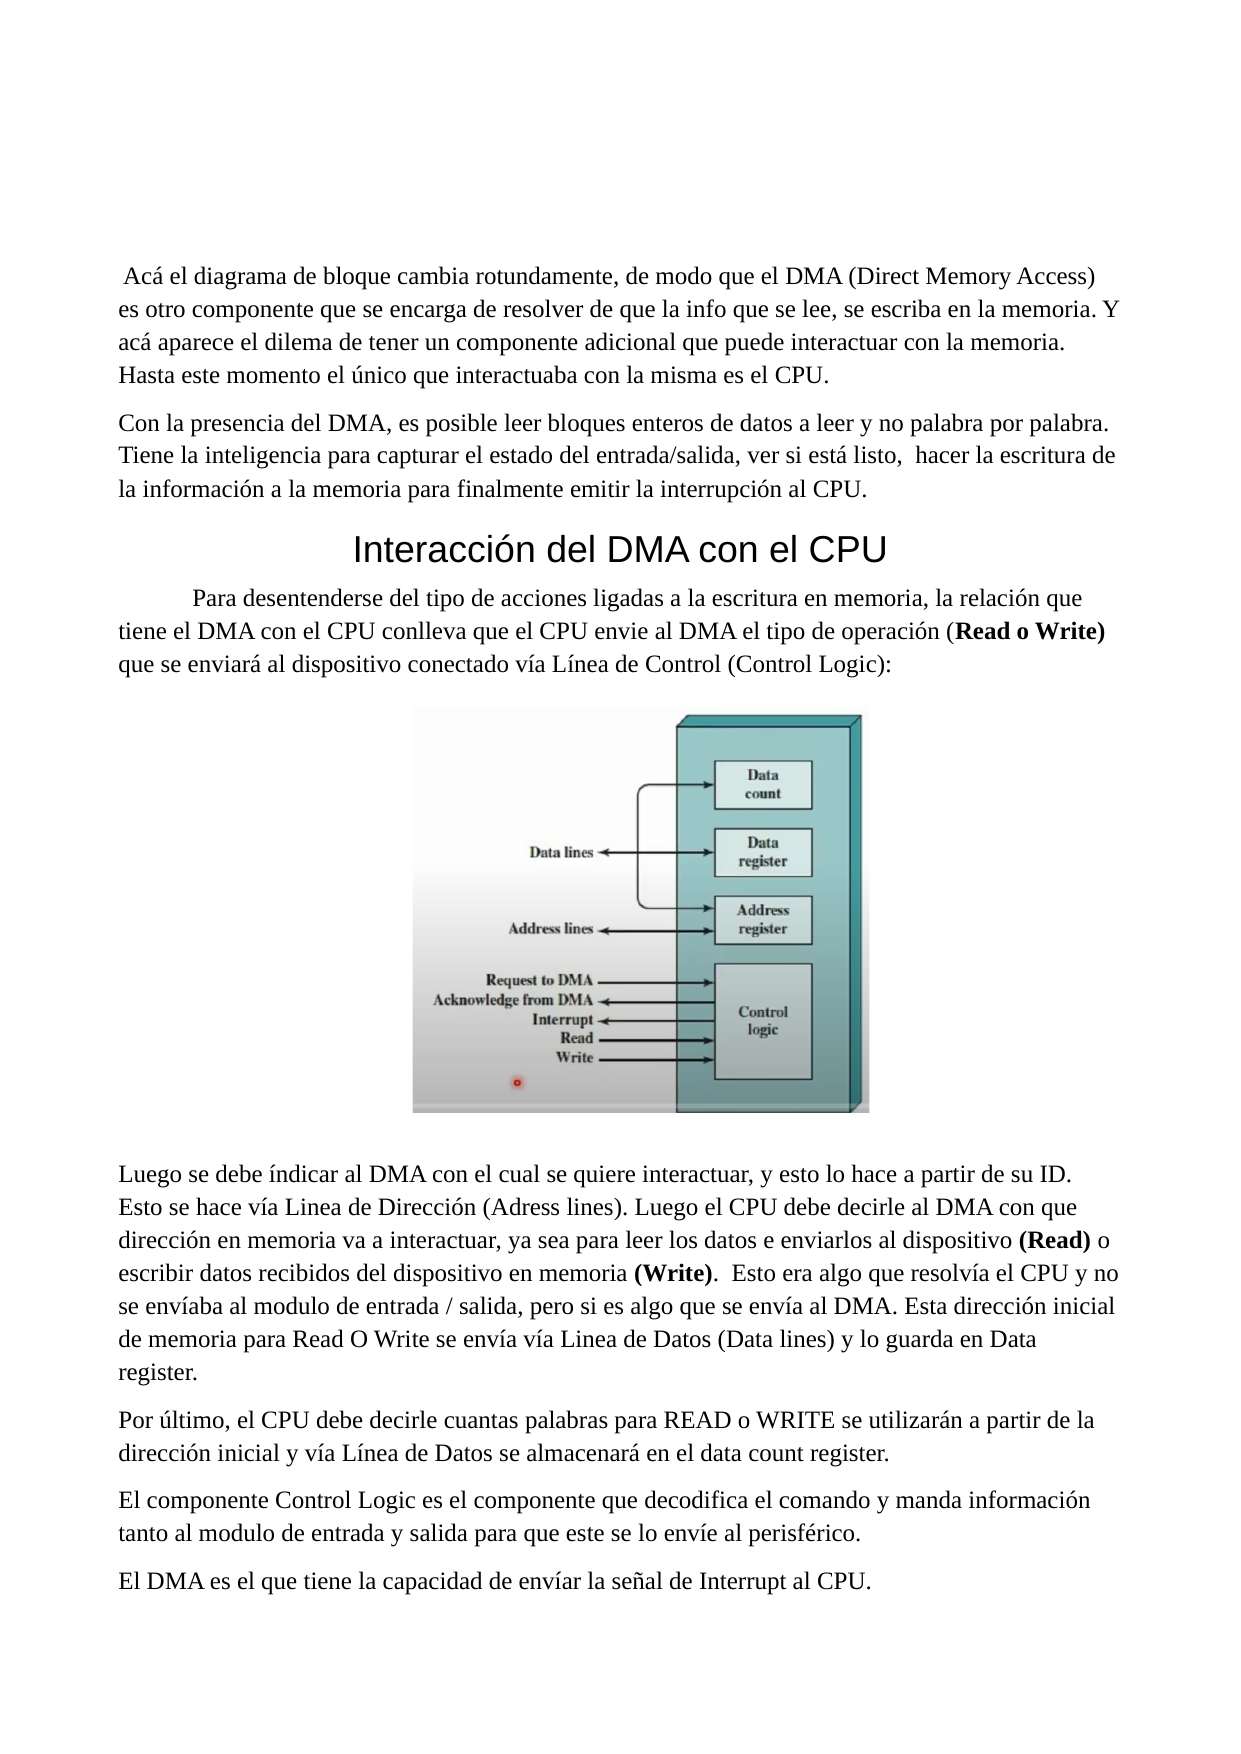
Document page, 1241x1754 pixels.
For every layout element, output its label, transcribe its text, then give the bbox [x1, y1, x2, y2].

text Con la presencia del DMA, es posible leer bloques enteros de datos a leer y no palabra por palabra. Tiene la inteligencia para capturar el estado del entrada/salida, ver si está listo, hacer la escritura de la información a la memoria para finalmente emitir la interrupción al CPU. [118, 408, 1122, 502]
text Acá el diagrama de bloque cambia rotundamente, de modo que el DMA (Direct Memory Access) es otro componente que se encarga de resolver de que la info que se lee, se escriba en la memoria. Y acá aparece el dilema de tener un componente adicional que puede interactuar con la memoria. Hasta este momento el único que interactuaba con la misma es el CPU. [118, 261, 1122, 389]
text El componente Control Logic es el componente que decodifica el comando y manda información tanto al modulo de entrada y salida para que este se lo envíe al perisférico. [118, 1485, 1122, 1547]
text El DMA es el que tiene la capacidad de envíar la señal de Interrupt al CPU. [118, 1566, 1122, 1595]
text Para desentenderse del tipo de acciones ligadas a la escritura en memoria, la relación que tiene el DMA con el CPU conlleva que el CPU envie al DMA el tipo de operación (Read o Write) que se enviará al dispositivo conectado vía Línea de Control (Control Logic): [118, 583, 1122, 678]
subtitle Interacción del DMA con el CPU [118, 527, 1122, 571]
text Por último, el CPU debe decirle cuantas palabras para READ o WRITE se utilizarán a partir de la dirección inicial y vía Línea de Datos se almacenará en el data count register. [118, 1405, 1122, 1467]
text Luego se debe índicar al DMA con el cual se quiere interactuar, y esto lo hace a partir de su ID. Esto se hace vía Linea de Dirección (Adress lines). Luego el CPU debe decirle al DMA con que dirección en memoria va a interactuar, ya sea para leer los datos e enviarlos al dispositivo (Read) o escribir datos recibidos del dispositivo en memoria (Write). Esto era algo que resolvía el CPU y no se envíaba al modulo de entrada / salida, pero si es algo que se envía al DMA. Esta dirección inicial de memoria para Read O Write se envía vía Linea de Datos (Data lines) y lo guarda en Data register. [118, 697, 1122, 1386]
picture [412, 706, 870, 1113]
